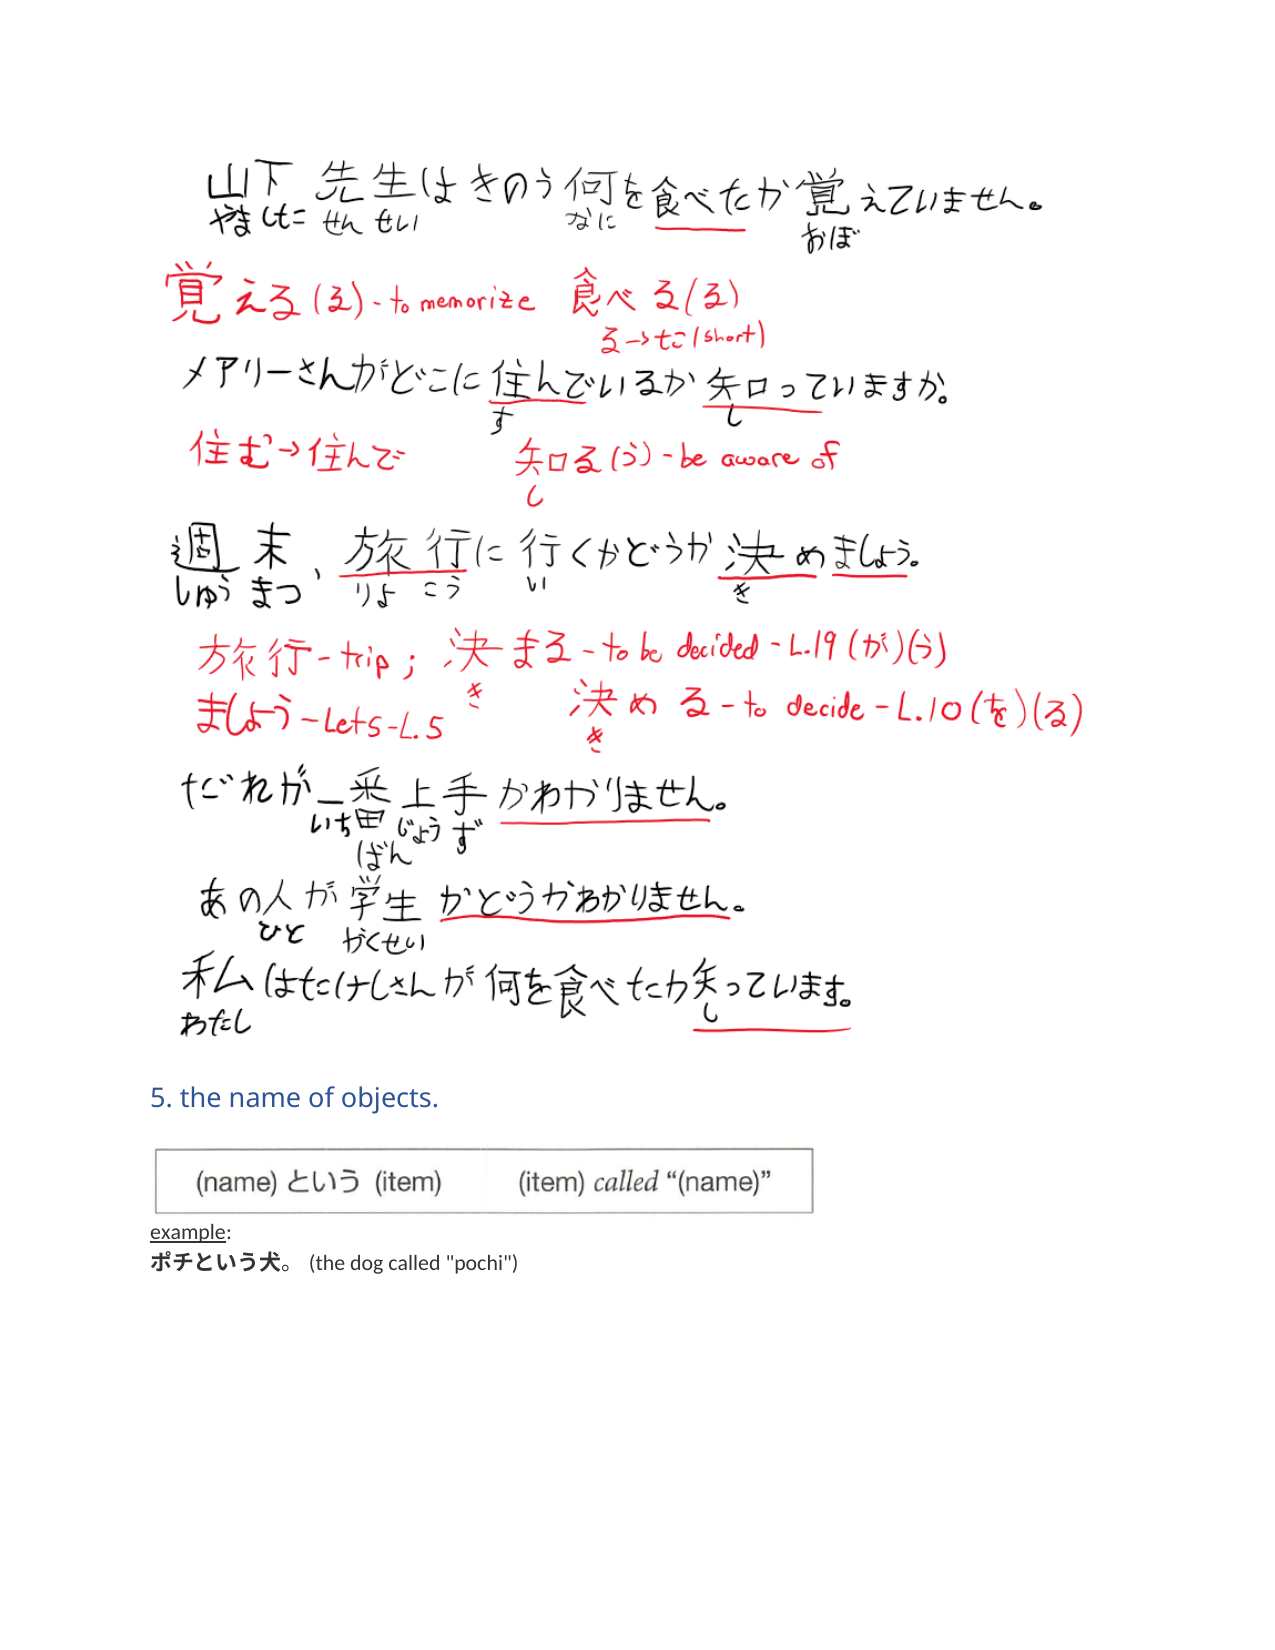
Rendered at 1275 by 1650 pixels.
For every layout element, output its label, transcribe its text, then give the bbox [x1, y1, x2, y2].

text example: [150, 1218, 1125, 1245]
text ポチという犬。 (the dog called "pochi") [150, 1245, 1125, 1277]
subtitle 5. the name of objects. [150, 1079, 1125, 1116]
picture [150, 149, 1084, 1049]
picture [150, 1142, 818, 1219]
